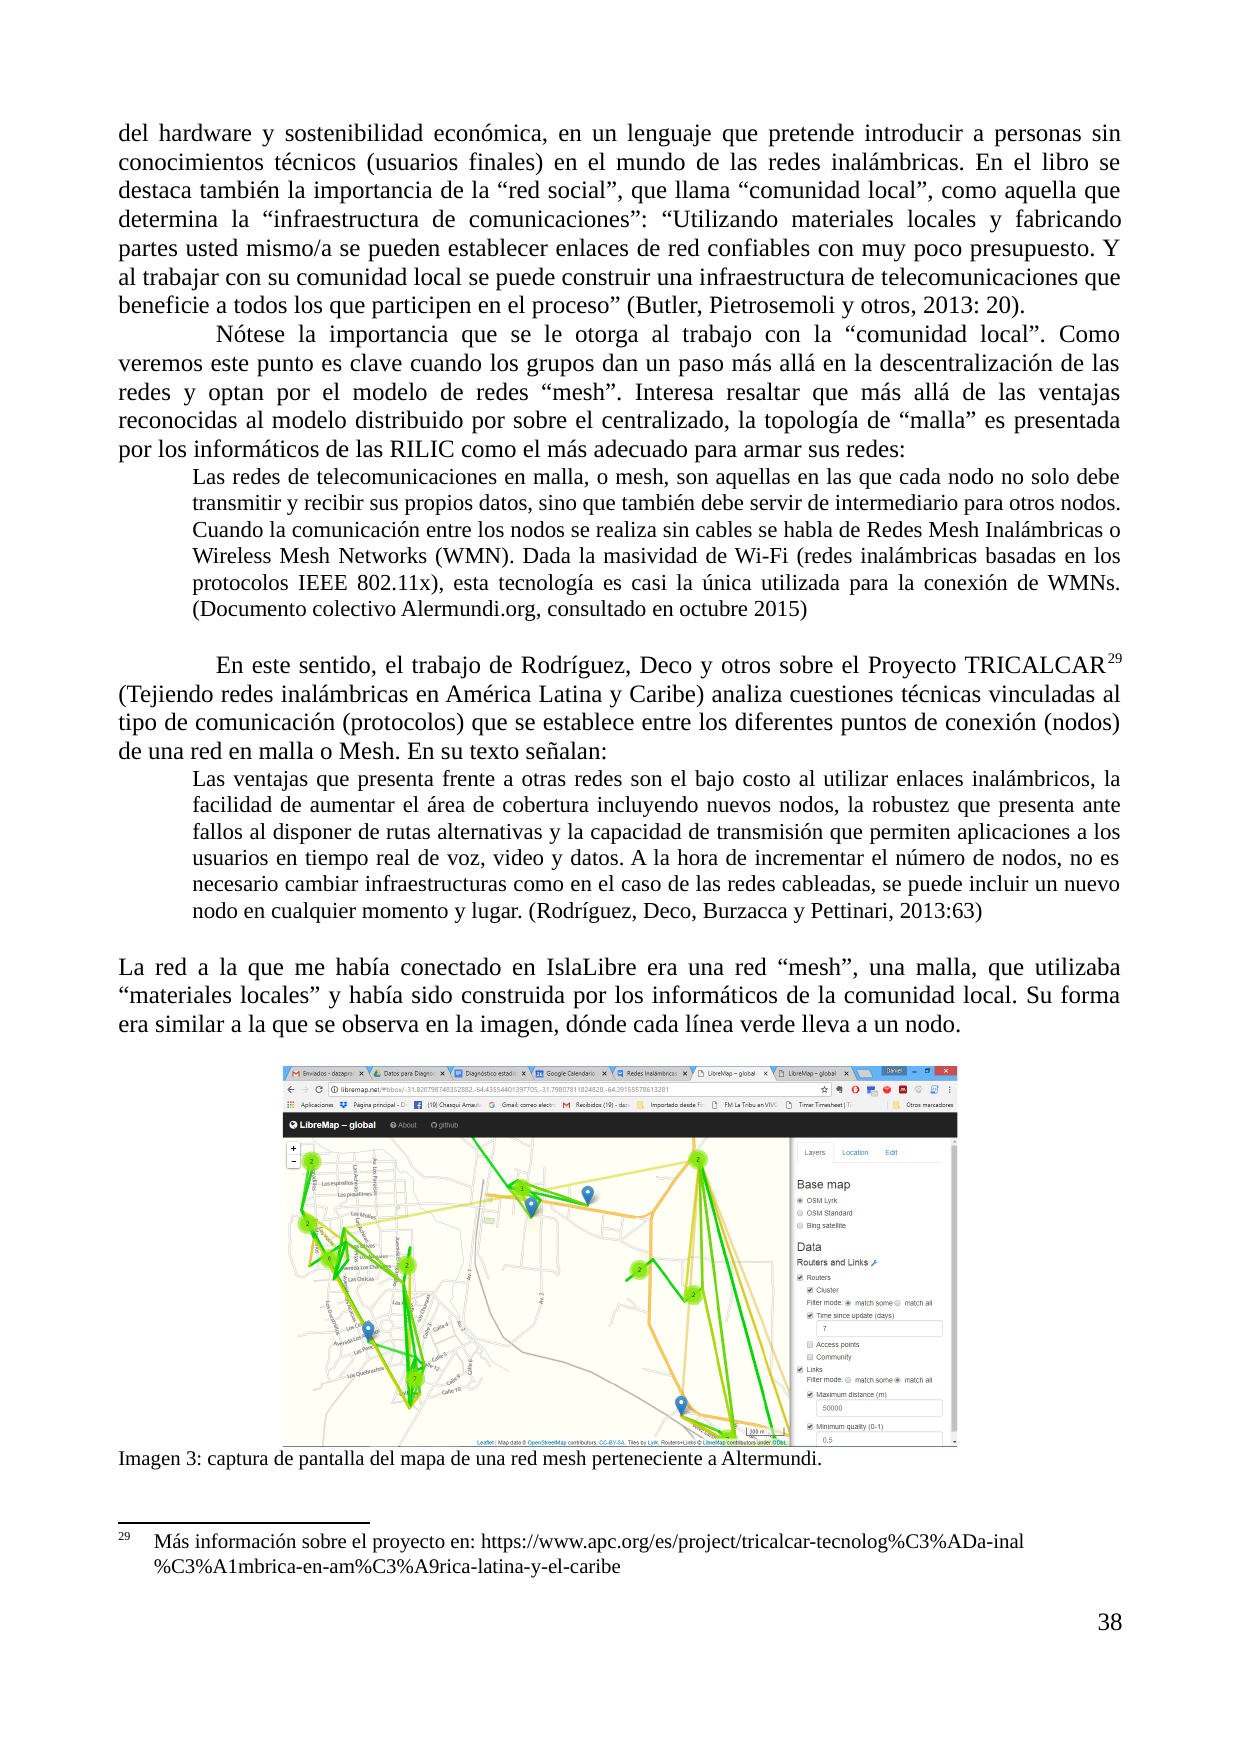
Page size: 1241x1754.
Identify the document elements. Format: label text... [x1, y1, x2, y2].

text Las ventajas que presenta frente a otras redes son el bajo costo al utilizar enlaces inalámbricos, la facilidad de aumentar el área de cobertura incluyendo nuevos nodos, la robustez que presenta ante fallos al disponer de rutas alternativas y la capacidad de transmisión que permiten aplicaciones a los usuarios en tiempo real de voz, video y datos. A la hora de incrementar el número de nodos, no es necesario cambiar infraestructuras como en el caso de las redes cableadas, se puede incluir un nuevo nodo en cualquier momento y lugar. (Rodríguez, Deco, Burzacca y Pettinari, 2013:63) [192, 765, 1122, 923]
text Nótese la importancia que se le otorga al trabajo con la “comunidad local”. Como veremos este punto es clave cuando los grupos dan un paso más allá en la descentralización de las redes y optan por el modelo de redes “mesh”. Interesa resaltar que más allá de las ventajas reconocidas al modelo distribuido por sobre el centralizado, la topología de “malla” es presentada por los informáticos de las RILIC como el más adecuado para armar sus redes: [118, 319, 1122, 463]
text La red a la que me había conectado en IslaLibre era una red “mesh”, una malla, que utilizaba “materiales locales” y había sido construida por los informáticos de la comunidad local. Su forma era similar a la que se observa en la imagen, dónde cada línea verde lleva a un nodo. [118, 952, 1122, 1038]
text En este sentido, el trabajo de Rodríguez, Deco y otros sobre el Proyecto TRICALCAR (Tejiendo redes inalámbricas en América Latina y Caribe) analiza cuestiones técnicas vinculadas al tipo de comunicación (protocolos) que se establece entre los diferentes puntos de conexión (nodos) de una red en malla o Mesh. En su texto señalan: [118, 650, 1122, 765]
text Imagen 3: captura de pantalla del mapa de una red mesh perteneciente a Altermundi. [118, 1067, 1122, 1470]
text Las redes de telecomunicaciones en malla, o mesh, son aquellas en las que cada nodo no solo debe transmitir y recibir sus propios datos, sino que también debe servir de intermediario para otros nodos. Cuando la comunicación entre los nodos se realiza sin cables se habla de Redes Mesh Inalámbricas o Wireless Mesh Networks (WMN). Dada la masividad de Wi-Fi (redes inalámbricas basadas en los protocolos IEEE 802.11x), esta tecnología es casi la única utilizada para la conexión de WMNs. (Documento colectivo Alermundi.org, consultado en octubre 2015) [192, 463, 1122, 621]
text Más información sobre el proyecto en: https://www.apc.org/es/project/tricalcar-tecnolog%C3%ADa-inal%C3%A1mbrica-en-am%C3%A9rica-latina-y-el-caribe [118, 1529, 1122, 1578]
text del hardware y sostenibilidad económica, en un lenguaje que pretende introducir a personas sin conocimientos técnicos (usuarios finales) en el mundo de las redes inalámbricas. En el libro se destaca también la importancia de la “red social”, que llama “comunidad local”, como aquella que determina la “infraestructura de comunicaciones”: “Utilizando materiales locales y fabricando partes usted mismo/a se pueden establecer enlaces de red confiables con muy poco presupuesto. Y al trabajar con su comunidad local se puede construir una infraestructura de telecomunicaciones que beneficie a todos los que participen en el proceso” (Butler, Pietrosemoli y otros, 2013: 20). [118, 118, 1122, 319]
picture [282, 1066, 958, 1447]
